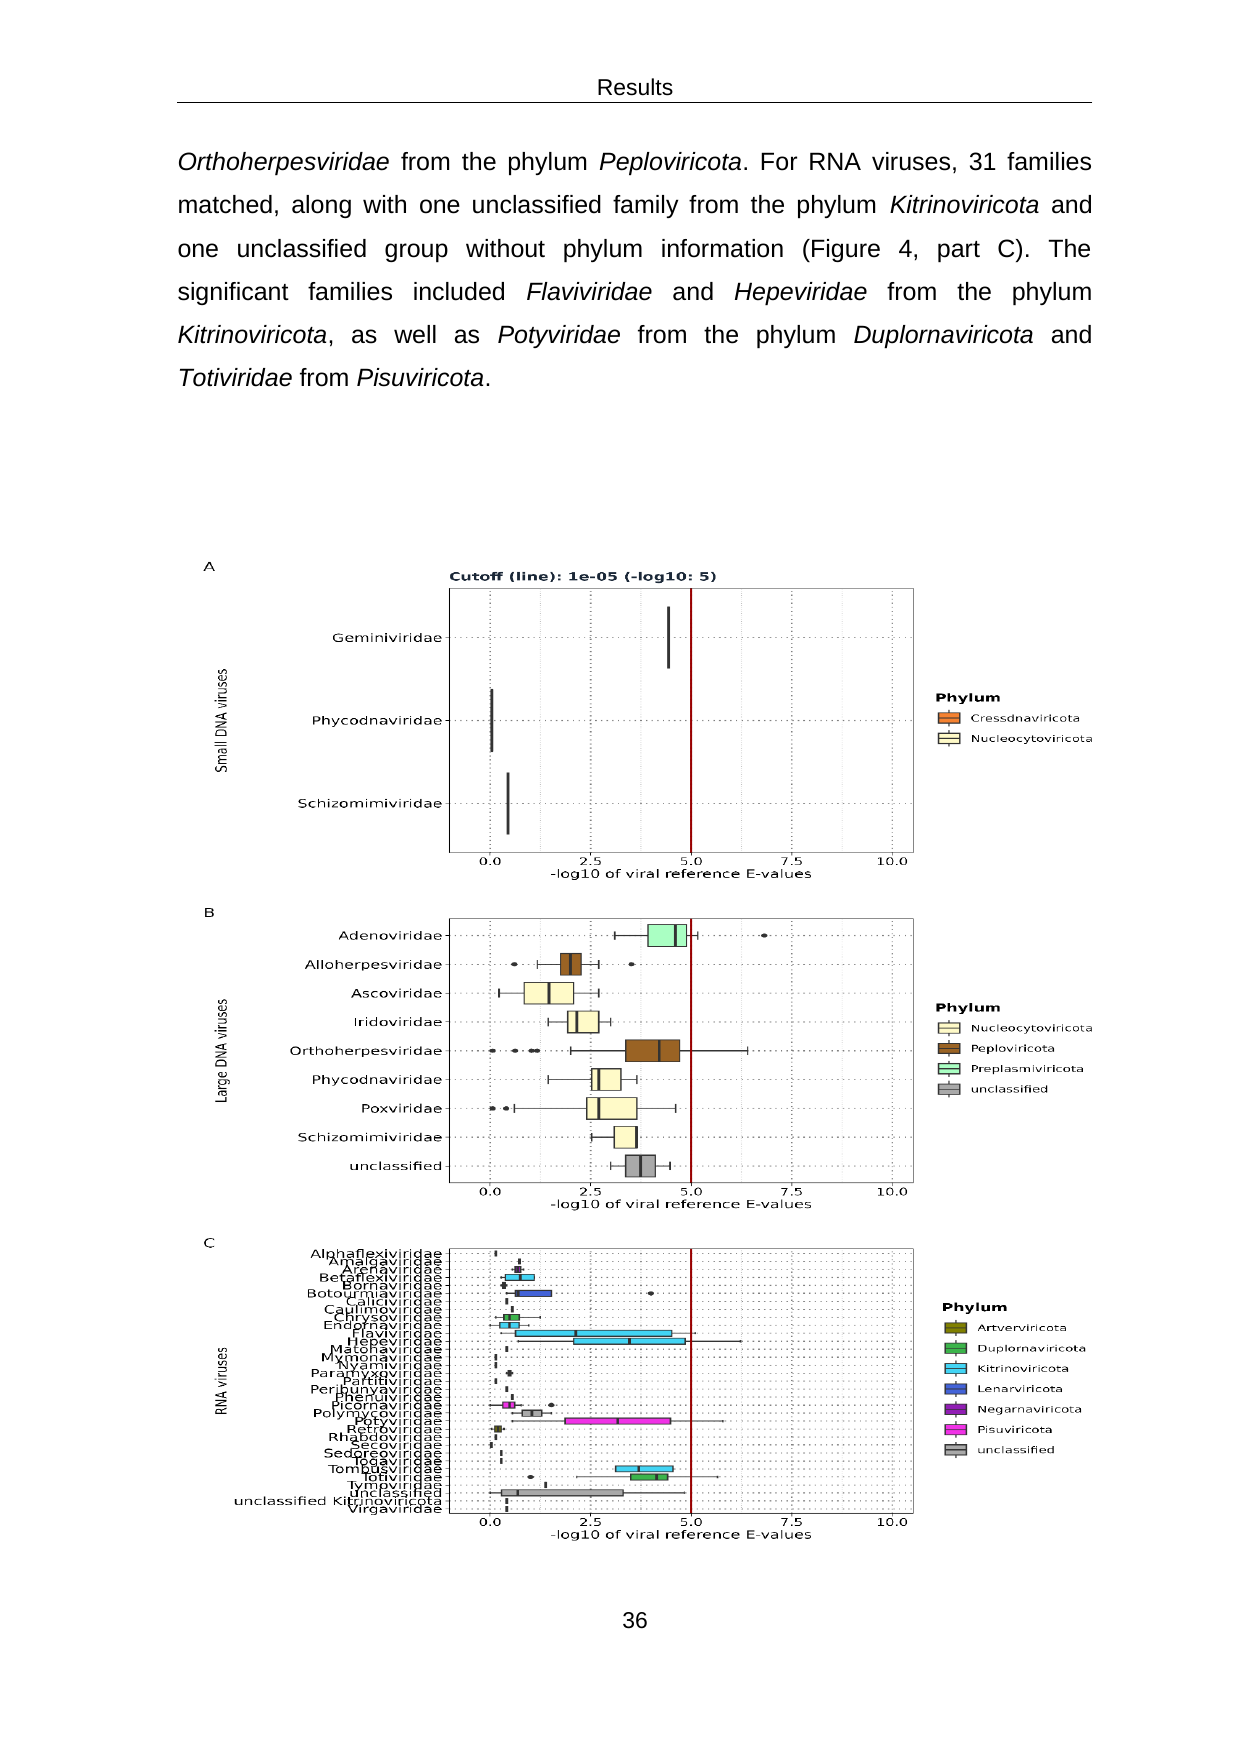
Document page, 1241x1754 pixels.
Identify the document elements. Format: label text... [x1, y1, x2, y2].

text Orthoherpesviridae from the phylum Peploviricota. For RNA viruses, 31 families matched, along with one unclassified family from the phylum Kitrinoviricota and one unclassified group without phylum information (Figure 4, part C). The significant families included Flaviviridae and Hepeviridae from the phylum Kitrinoviricota, as well as Potyviridae from the phylum Duplornaviricota and Totiviridae from Pisuviricota. [177, 147, 1092, 392]
